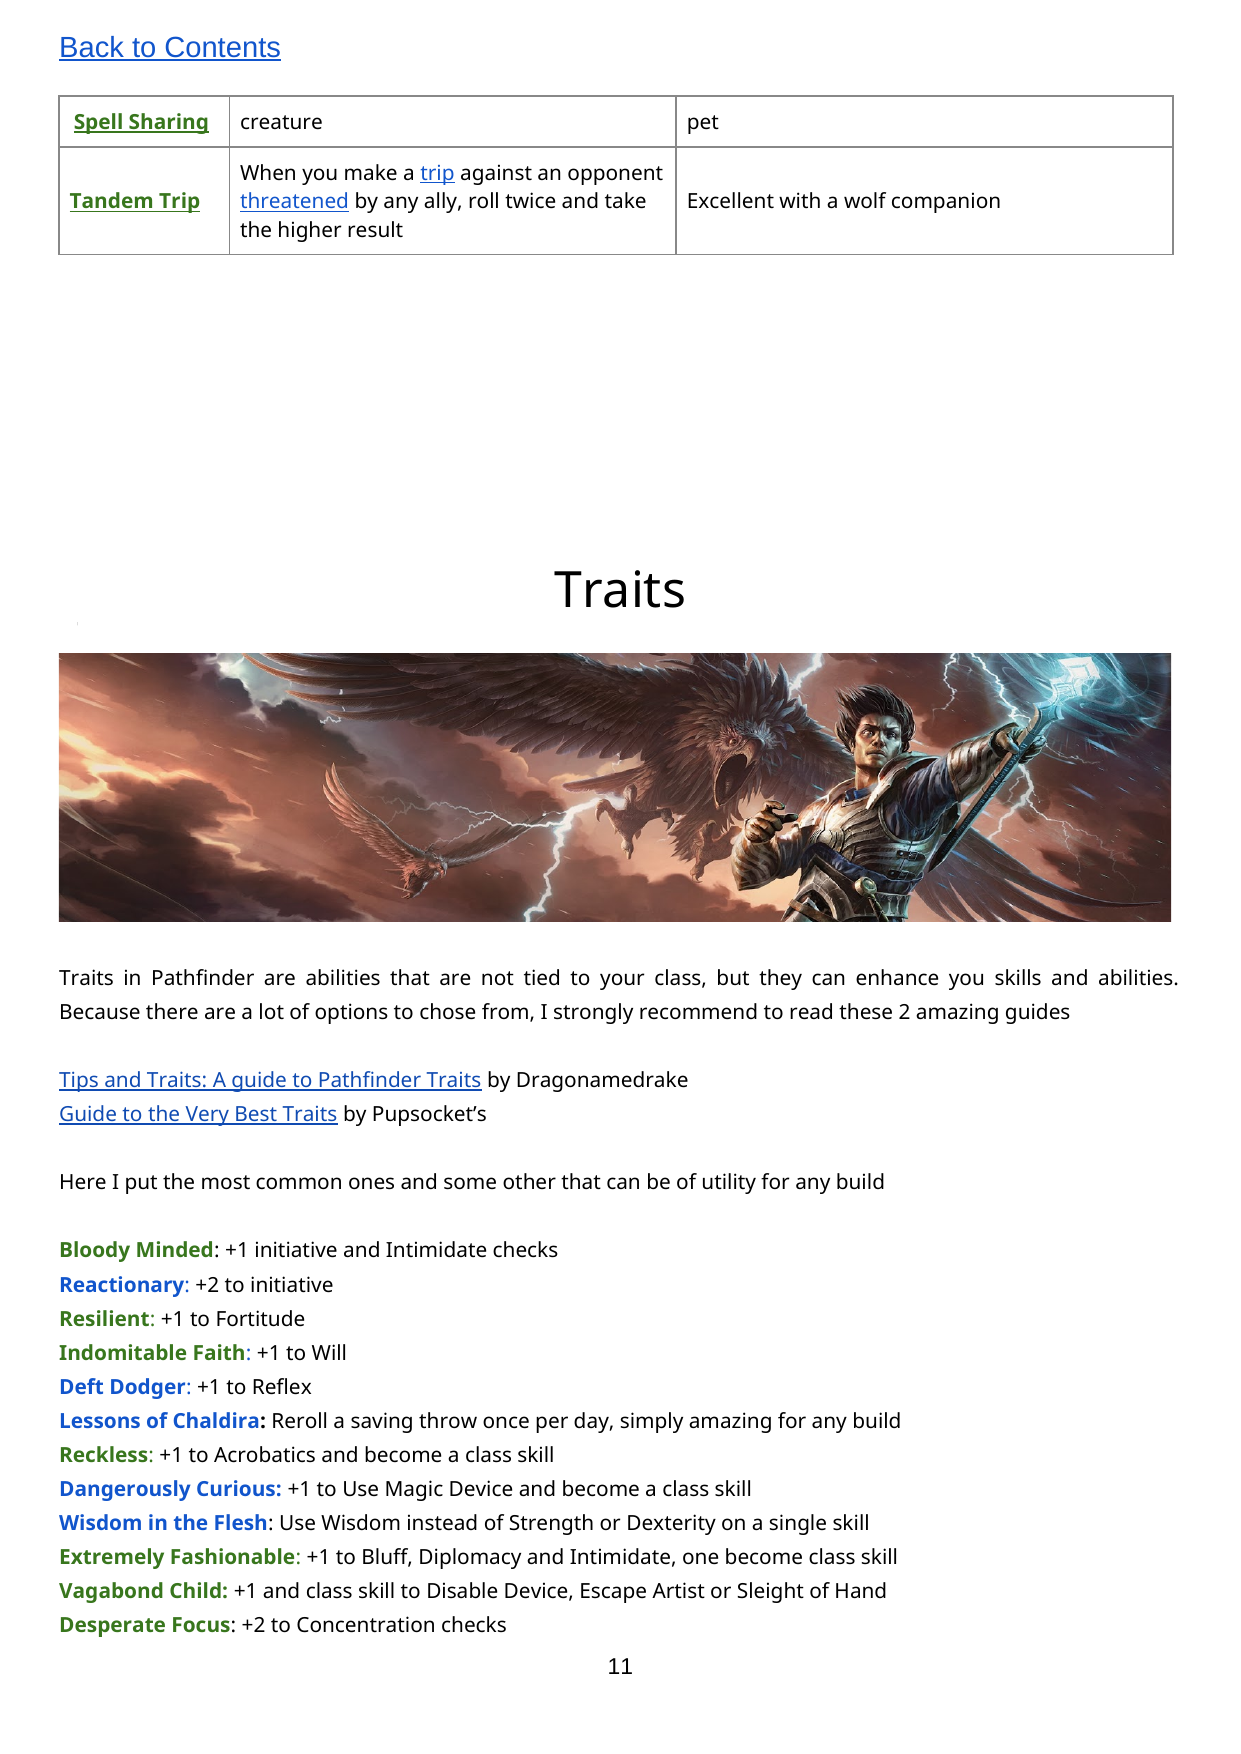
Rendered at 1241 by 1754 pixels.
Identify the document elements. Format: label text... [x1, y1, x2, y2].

table_cell Tandem Trip [60, 148, 229, 254]
text Desperate Focus: +2 to Concentration checks [59, 1610, 1181, 1639]
table_cell Spell Sharing [60, 97, 229, 146]
text Dangerously Curious: +1 to Use Magic Device and become a class skill [59, 1474, 1181, 1502]
text Indomitable Faith: +1 to Will [59, 1338, 1181, 1366]
subtitle Lessons of Chaldira: Reroll a saving throw once per day, simply amazing for any build [59, 1406, 1181, 1434]
text Here I put the most common ones and some other that can be of utility for any build [59, 1167, 1181, 1196]
text Tips and Traits: A guide to Pathfinder Traits by Dragonamedrake [59, 1065, 1181, 1094]
table_cell pet [677, 97, 1172, 146]
table_cell creature [230, 97, 675, 146]
table_cell When you make a trip against an opponent threatened by any ally, roll twice and take the higher result [230, 148, 675, 254]
text Resilient: +1 to Fortitude [59, 1304, 1181, 1332]
table_cell Excellent with a wolf companion [677, 148, 1172, 254]
text Reckless: +1 to Acrobatics and become a class skill [59, 1440, 1181, 1468]
text Traits in Pathfinder are abilities that are not tied to your class, but they can enhance you skills and abilities. Because there are a lot of options to chose from, I strongly recommend to read these 2 amazing guides [59, 963, 1181, 1026]
text Reactionary: +2 to initiative [59, 1270, 1181, 1298]
text Wisdom in the Flesh: Use Wisdom instead of Strength or Dexterity on a single skill [59, 1508, 1181, 1537]
text Deft Dodger: +1 to Reflex [59, 1372, 1181, 1400]
text Vagabond Child: +1 and class skill to Disable Device, Escape Artist or Sleight of Hand [59, 1576, 1181, 1605]
picture [58, 653, 1172, 922]
text Guide to the Very Best Traits by Pupsocket’s [59, 1099, 1181, 1128]
text Bloody Minded: +1 initiative and Intimidate checks [59, 1236, 1181, 1264]
text Traits [59, 554, 1181, 622]
text Extremely Fashionable: +1 to Bluff, Diplomacy and Intimidate, one become class skill [59, 1542, 1181, 1571]
